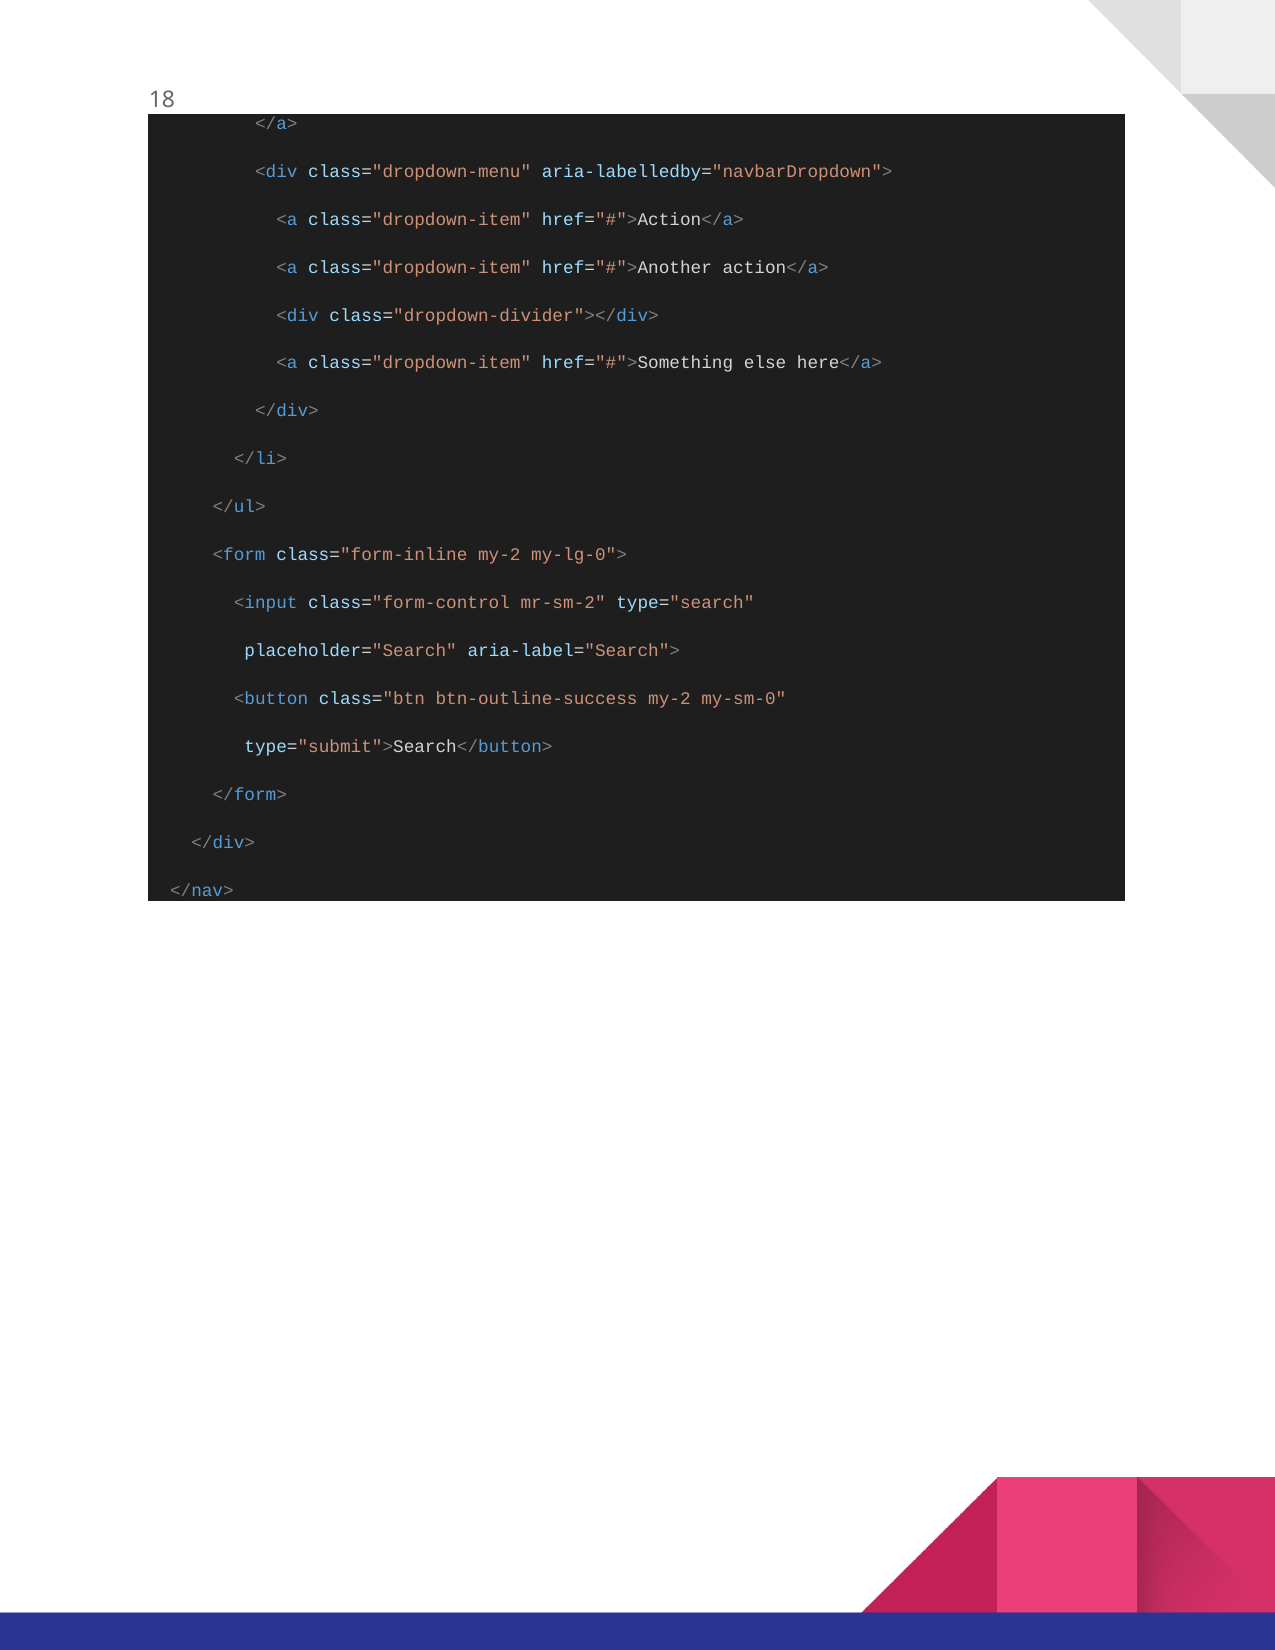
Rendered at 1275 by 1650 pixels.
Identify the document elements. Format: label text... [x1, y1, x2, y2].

text <input class="form-control mr-sm-2" type="search" [148, 594, 1125, 614]
text </div> [148, 402, 1125, 422]
text <a class="dropdown-item" href="#">Something else here</a> [148, 354, 1125, 374]
text placeholder="Search" aria-label="Search"> [148, 642, 1125, 662]
text type="submit">Search</button> [148, 737, 1125, 758]
text </nav> [148, 881, 1125, 901]
text </div> [148, 833, 1125, 853]
picture [0, 1475, 1275, 1650]
text </ul> [148, 498, 1125, 518]
text </form> [148, 785, 1125, 806]
text <div class="dropdown-divider"></div> [148, 306, 1125, 326]
text </li> [148, 450, 1125, 470]
picture [1087, 0, 1275, 188]
text <form class="form-inline my-2 my-lg-0"> [148, 546, 1125, 566]
text <div class="dropdown-menu" aria-labelledby="navbarDropdown"> [148, 162, 1125, 183]
text <button class="btn btn-outline-success my-2 my-sm-0" [148, 689, 1125, 710]
text <a class="dropdown-item" href="#">Another action</a> [148, 258, 1125, 278]
text <a class="dropdown-item" href="#">Action</a> [148, 210, 1125, 231]
text </a> [148, 114, 1125, 135]
